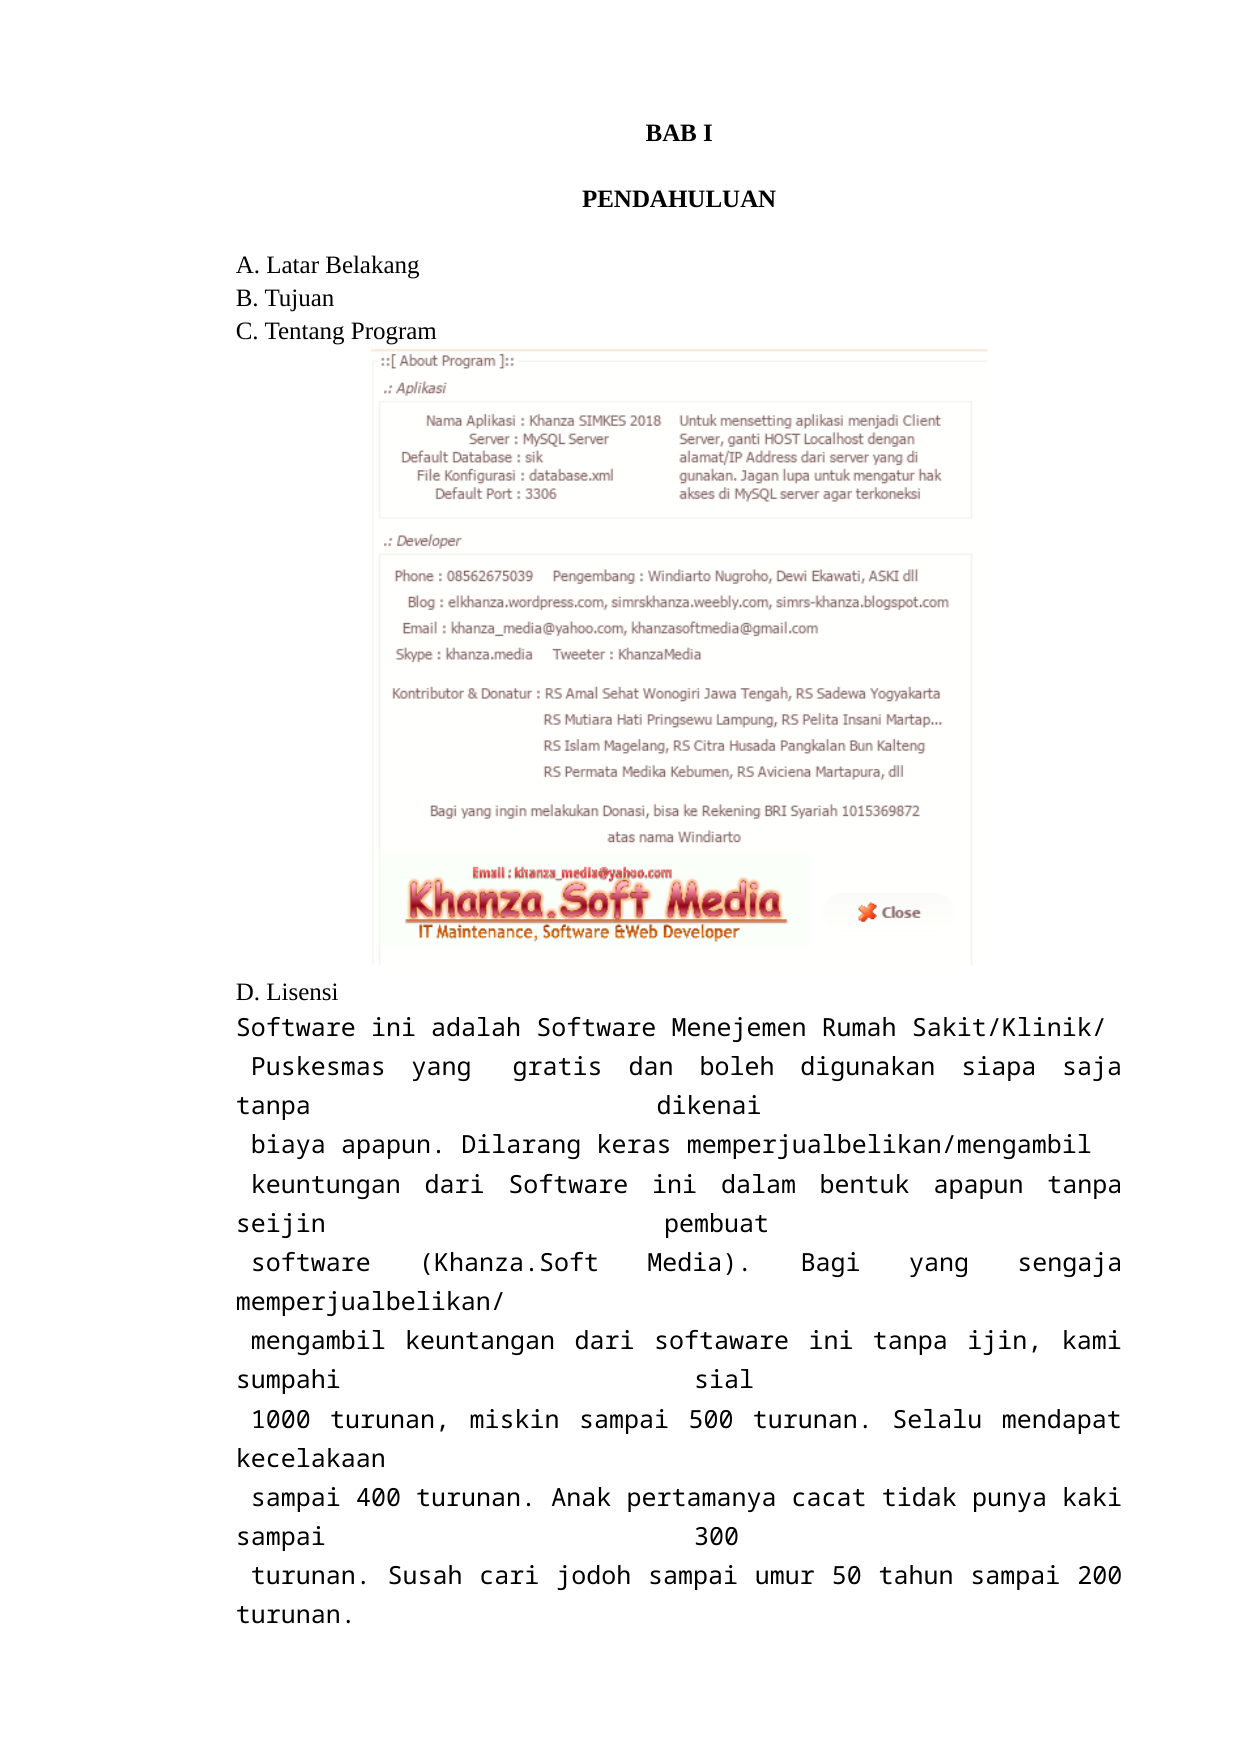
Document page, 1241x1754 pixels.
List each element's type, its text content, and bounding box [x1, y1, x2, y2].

text C. Tentang Program [236, 316, 1122, 345]
text B. Tujuan [236, 283, 1122, 312]
text D. Lisensi [236, 977, 1122, 1005]
text A. Latar Belakang [236, 250, 1122, 279]
text PENDAHULUAN [236, 184, 1122, 213]
picture [370, 349, 988, 965]
text Software ini adalah Software Menejemen Rumah Sakit/Klinik/ Puskesmas yang gratis dan boleh digunakan siapa saja tanpa dikenai biaya apapun. Dilarang keras memperjualbelikan/mengambil keuntungan dari Software ini dalam bentuk apapun tanpa seijin pembuat software (Khanza.Soft Media). Bagi yang sengaja memperjualbelikan/ mengambil keuntangan dari softaware ini tanpa ijin, kami sumpahi sial 1000 turunan, miskin sampai 500 turunan. Selalu mendapat kecelakaan sampai 400 turunan. Anak pertamanya cacat tidak punya kaki sampai 300 turunan. Susah cari jodoh sampai umur 50 tahun sampai 200 turunan. [236, 1010, 1122, 1631]
text BAB I [236, 118, 1122, 147]
